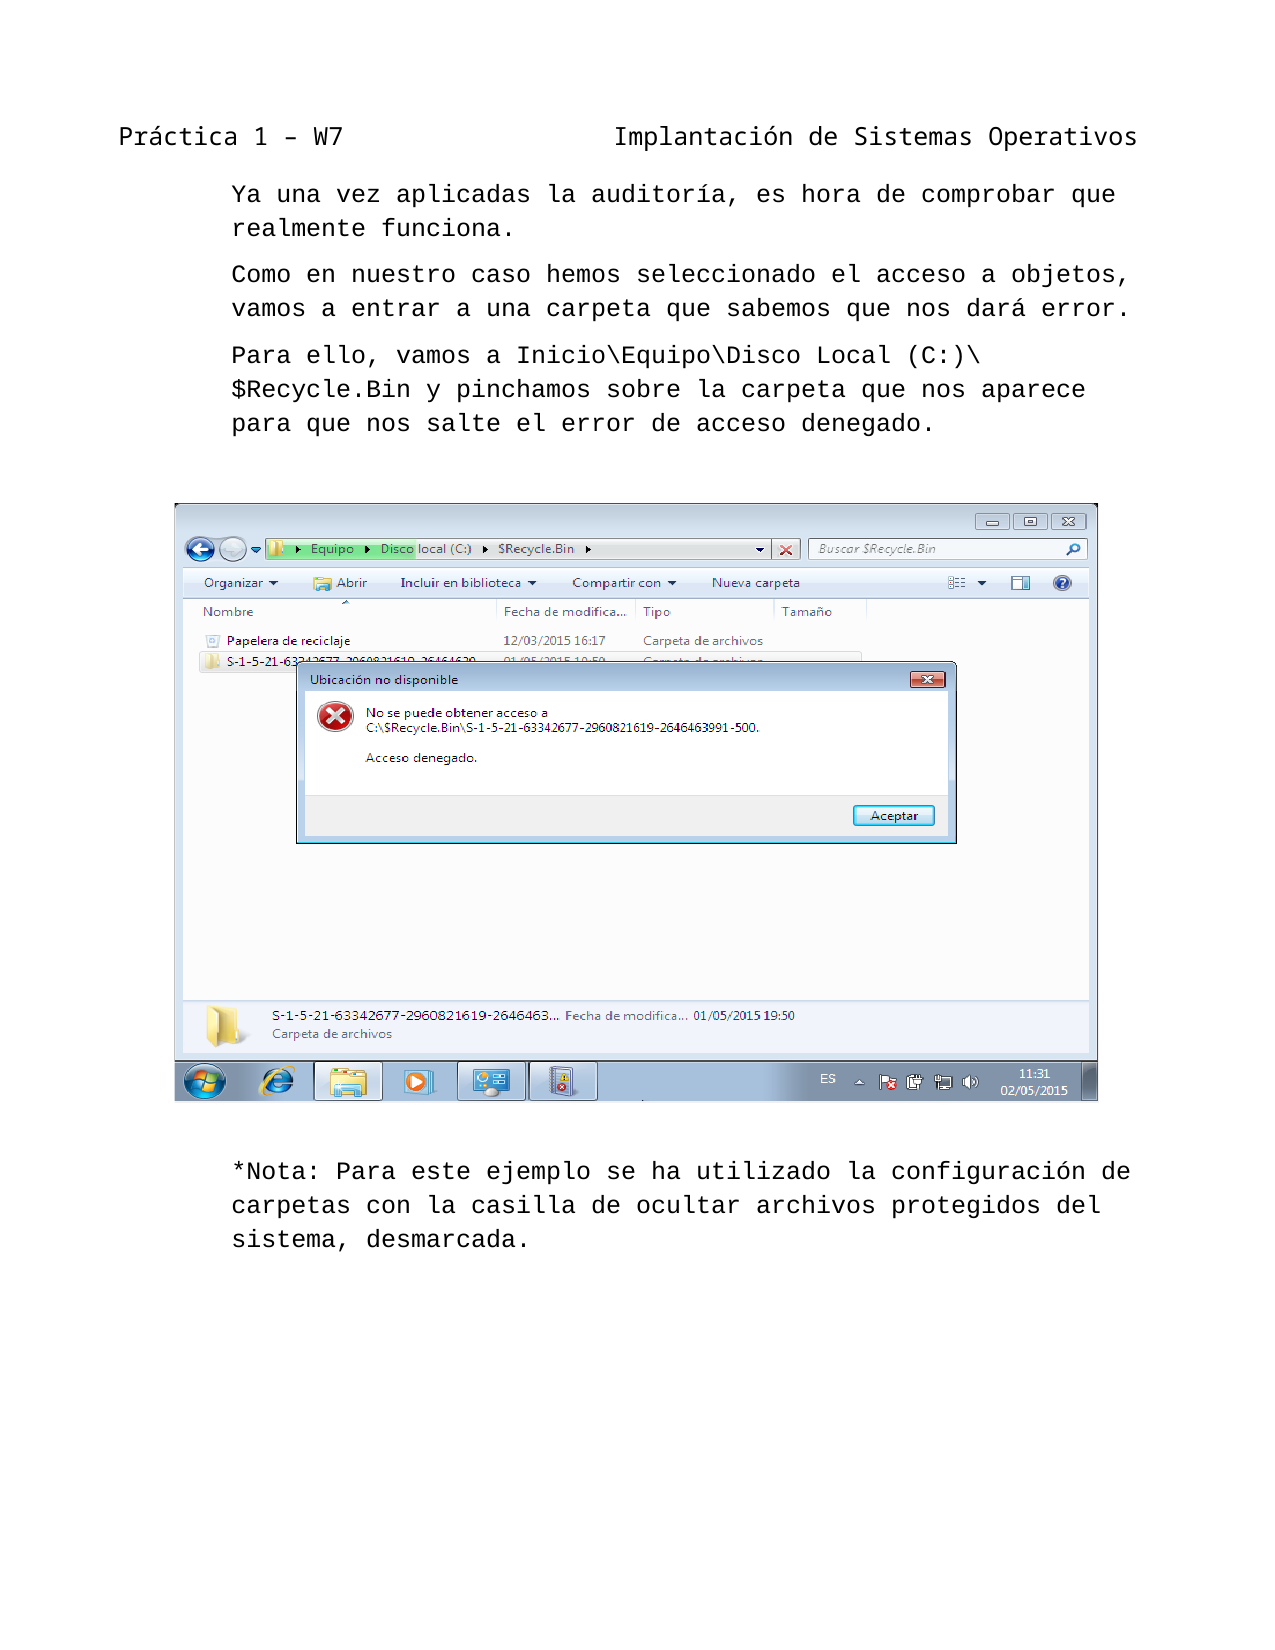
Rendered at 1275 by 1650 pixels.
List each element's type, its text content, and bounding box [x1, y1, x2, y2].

text *Nota: Para este ejemplo se ha utilizado la configuración de carpetas con la casilla de ocultar archivos protegidos del sistema, desmarcada. [231, 1158, 1157, 1254]
picture [174, 503, 1101, 1107]
text Ya una vez aplicadas la auditoría, es hora de comprobar que realmente funciona. [231, 182, 1157, 244]
text Para ello, vamos a Inicio\Equipo\Disco Local (C:)\$Recycle.Bin y pinchamos sobre la carpeta que nos aparece para que nos salte el error de acceso denegado. [231, 342, 1157, 439]
text Como en nuestro caso hemos seleccionado el acceso a objetos, vamos a entrar a una carpeta que sabemos que nos dará error. [231, 262, 1157, 324]
